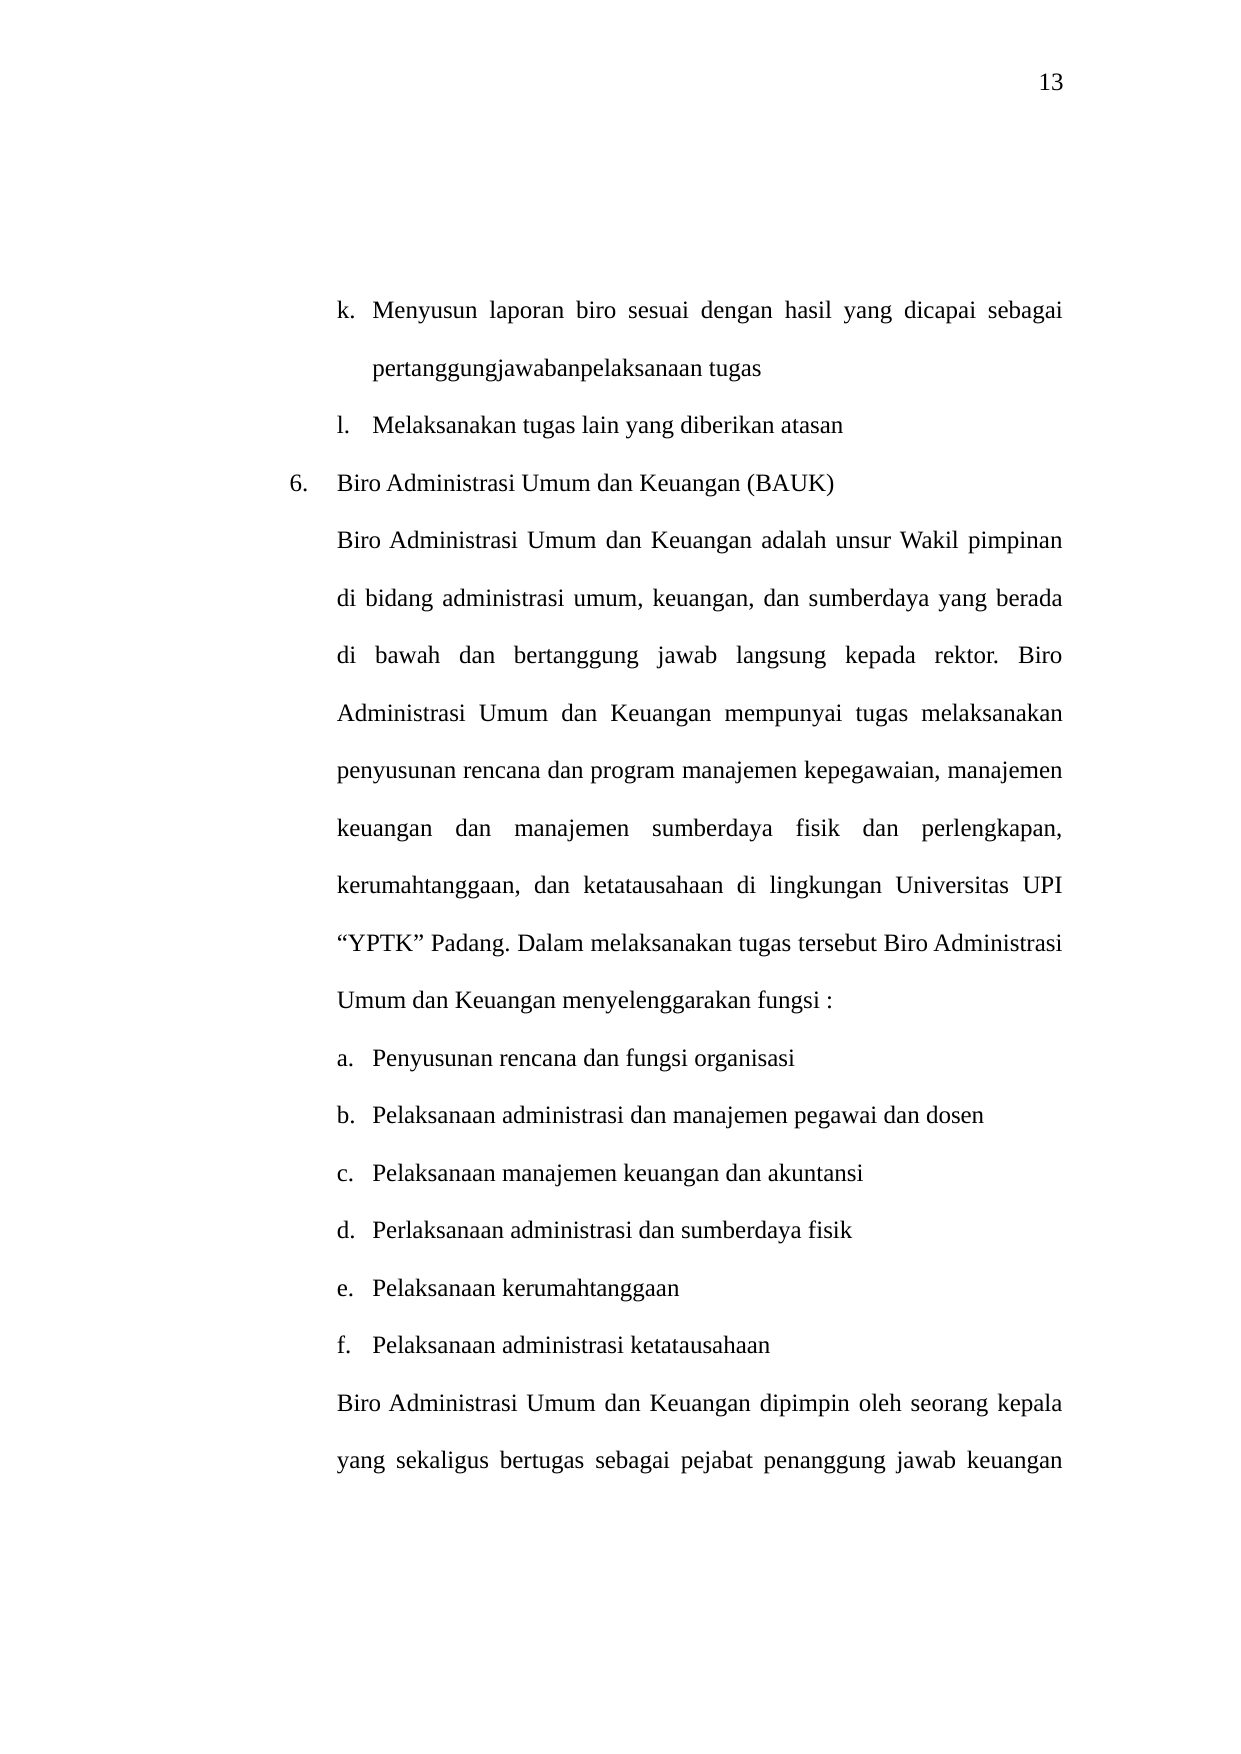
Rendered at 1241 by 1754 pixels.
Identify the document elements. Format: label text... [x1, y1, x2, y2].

list Pelaksanaan kerumahtanggaan [337, 1273, 1063, 1302]
list Melaksanakan tugas lain yang diberikan atasan [337, 410, 1063, 439]
list Pelaksanaan manajemen keuangan dan akuntansi [337, 1158, 1063, 1187]
list Menyusun laporan biro sesuai dengan hasil yang dicapai sebagai pertanggungjawabanpelaksanaan tugas [337, 295, 1063, 382]
list Penyusunan rencana dan fungsi organisasi [337, 1043, 1063, 1072]
list Pelaksanaan administrasi ketatausahaan [337, 1330, 1063, 1359]
list Biro Administrasi Umum dan Keuangan (BAUK) [289, 468, 1063, 497]
list Perlaksanaan administrasi dan sumberdaya fisik [337, 1215, 1063, 1244]
list Biro Administrasi Umum dan Keuangan dipimpin oleh seorang kepala yang sekaligus bertugas sebagai pejabat penanggung jawab keuangan [289, 1388, 1063, 1474]
list Biro Administrasi Umum dan Keuangan adalah unsur Wakil pimpinan di bidang administrasi umum, keuangan, dan sumberdaya yang berada di bawah dan bertanggung jawab langsung kepada rektor. Biro Administrasi Umum dan Keuangan mempunyai tugas melaksanakan penyusunan rencana dan program manajemen kepegawaian, manajemen keuangan dan manajemen sumberdaya fisik dan perlengkapan, kerumahtanggaan, dan ketatausahaan di lingkungan Universitas UPI “YPTK” Padang. Dalam melaksanakan tugas tersebut Biro Administrasi Umum dan Keuangan menyelenggarakan fungsi : [289, 525, 1063, 1014]
list Pelaksanaan administrasi dan manajemen pegawai dan dosen [337, 1100, 1063, 1129]
